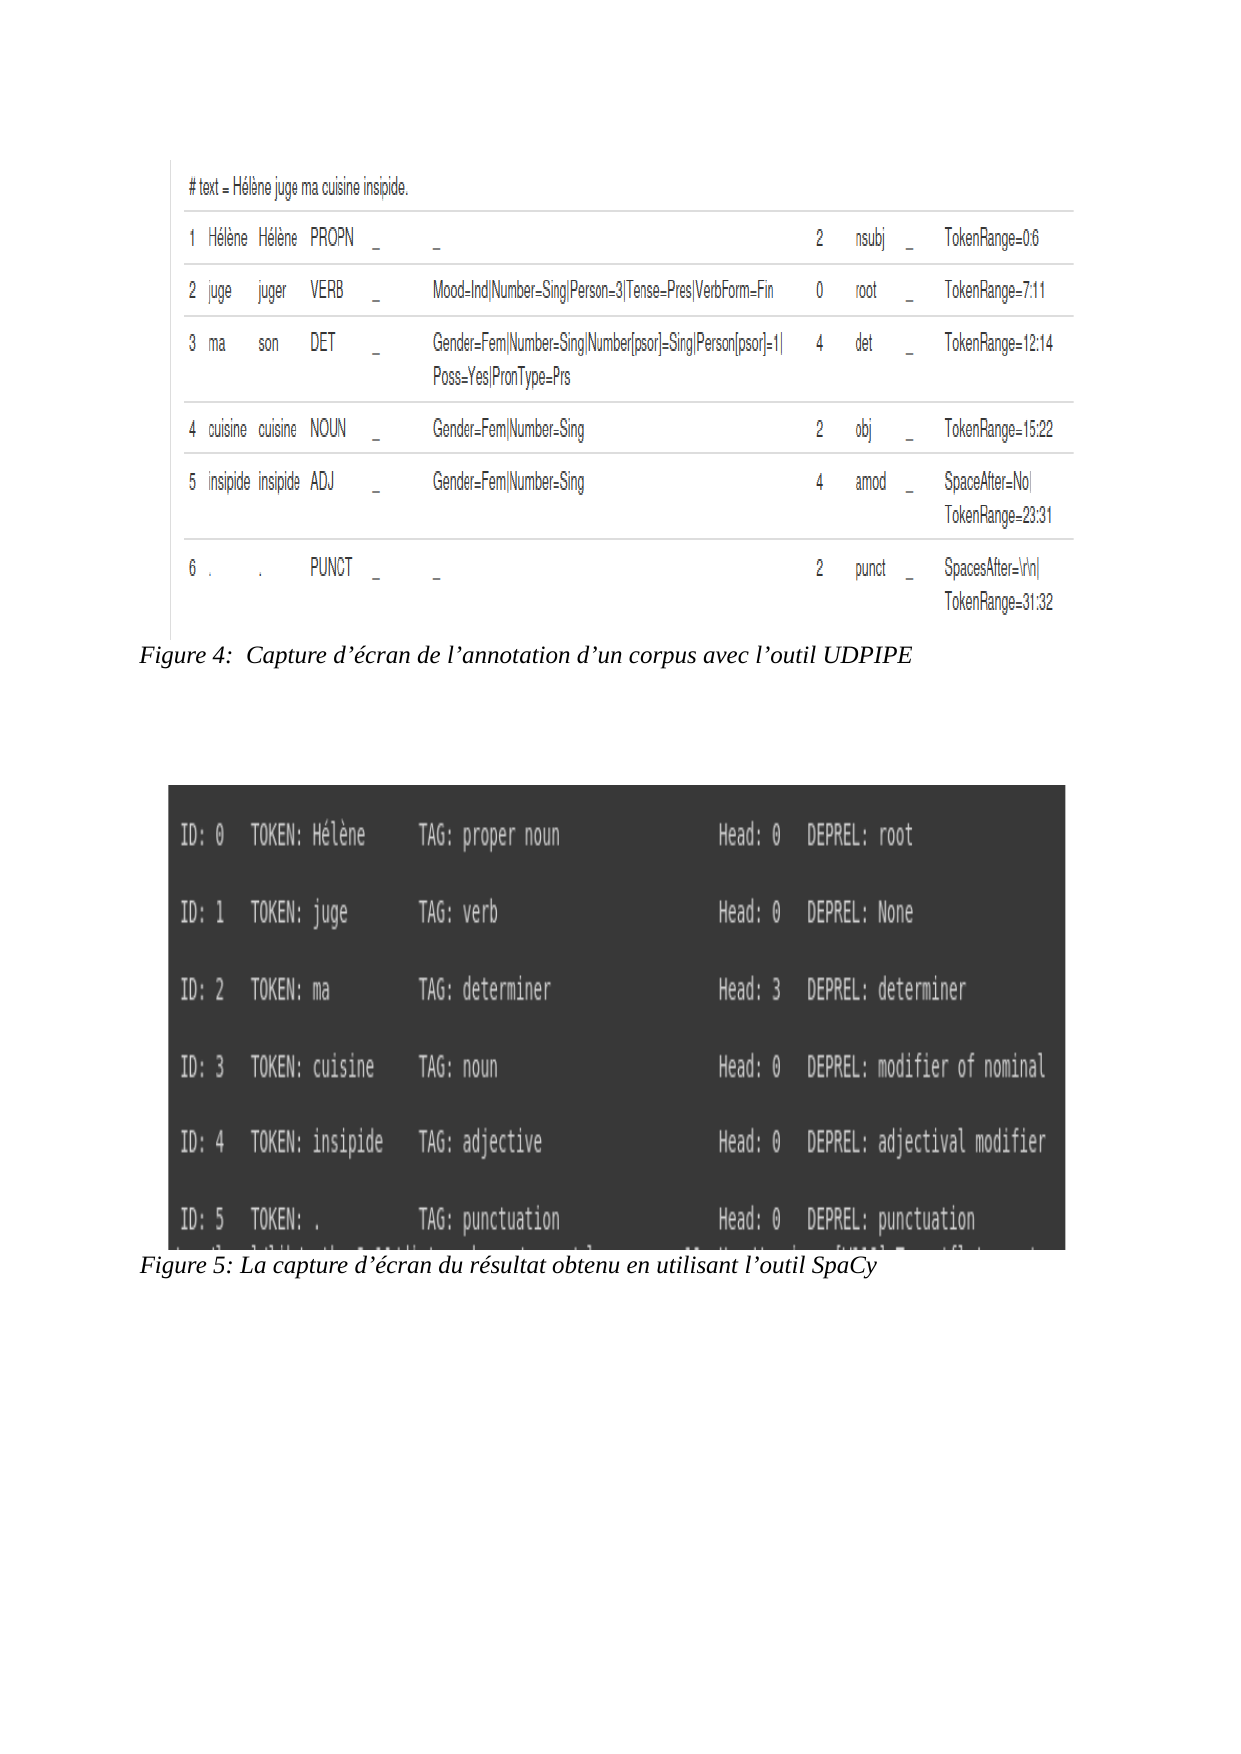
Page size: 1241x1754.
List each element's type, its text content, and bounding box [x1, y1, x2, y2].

text Figure 4: Capture d’écran de l’annotation d’un corpus avec l’outil UDPIPE [139, 160, 1101, 669]
picture [168, 785, 1066, 1250]
picture [166, 160, 1074, 640]
text Figure 5: La capture d’écran du résultat obtenu en utilisant l’outil SpaCy [139, 776, 1109, 1279]
